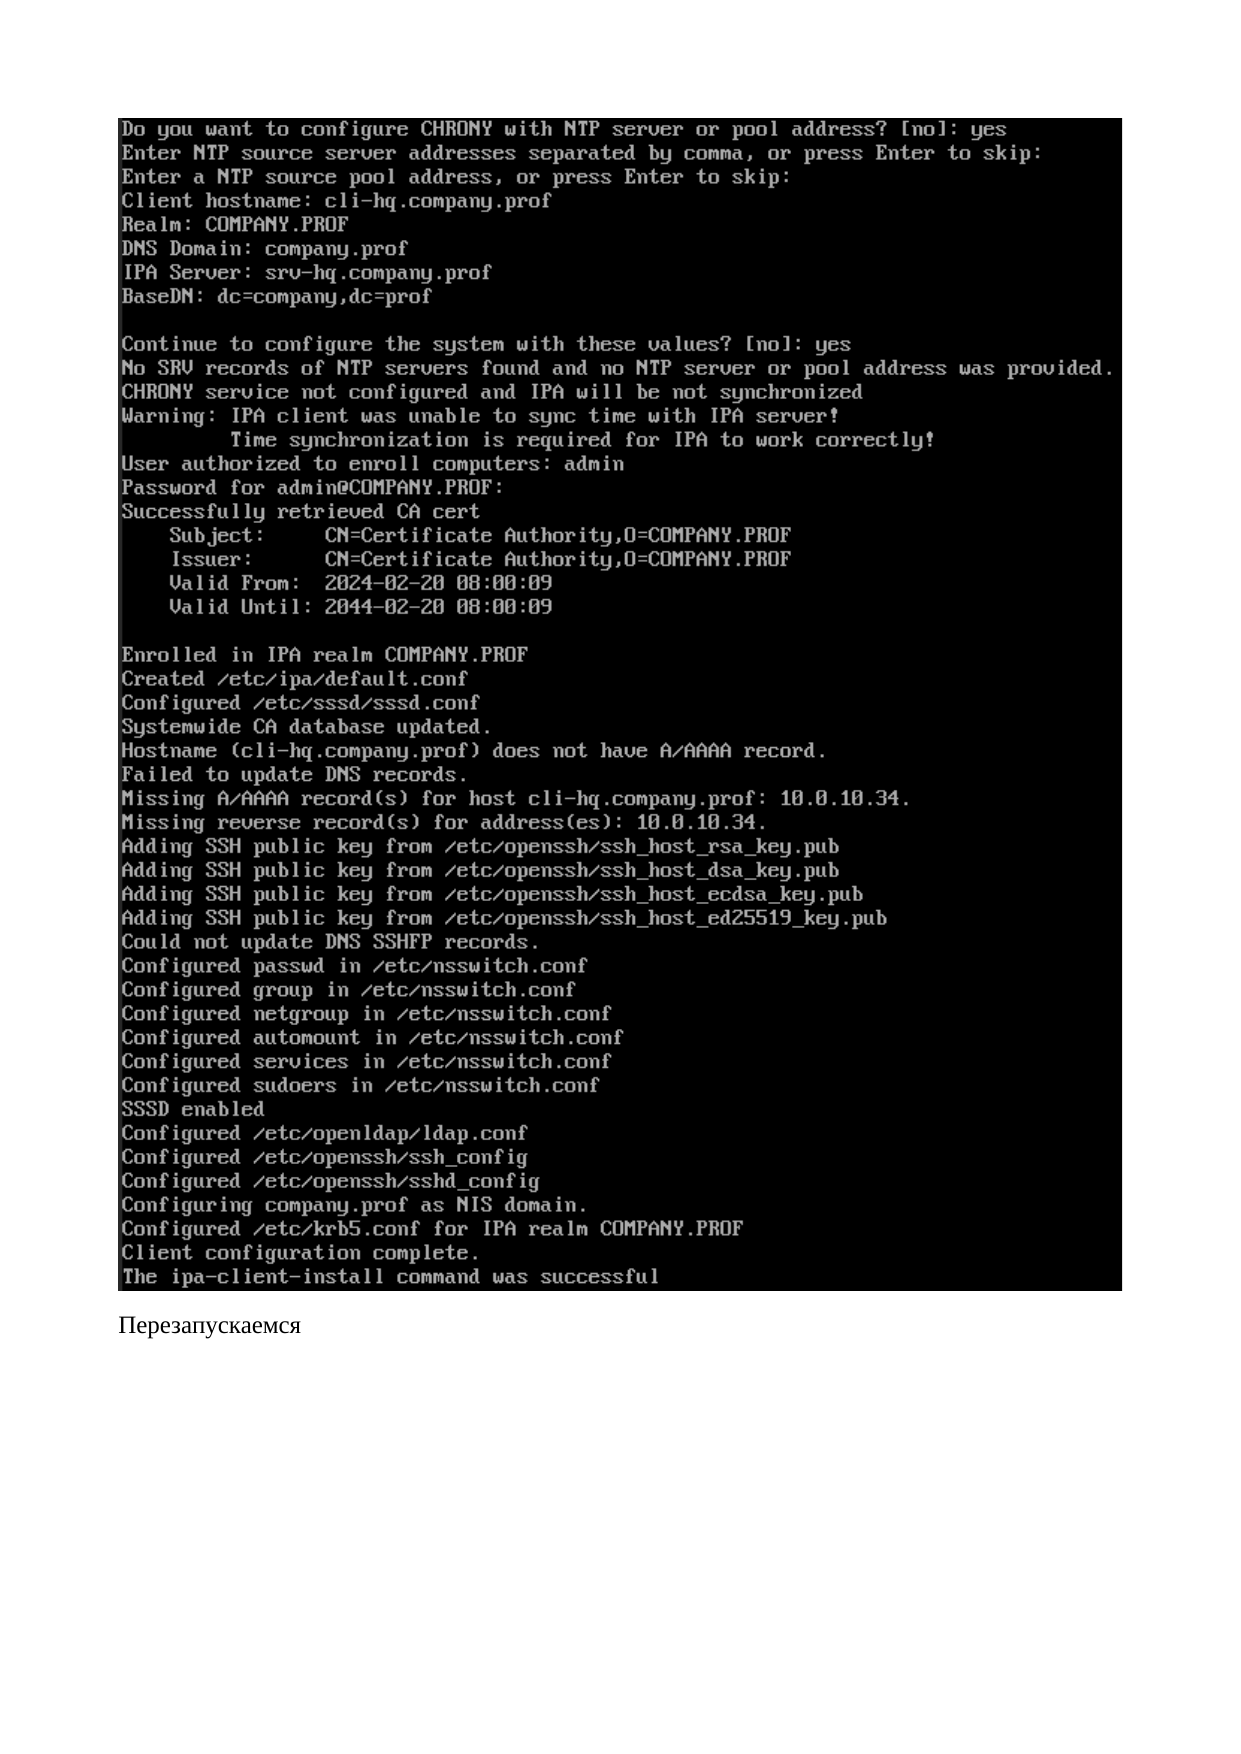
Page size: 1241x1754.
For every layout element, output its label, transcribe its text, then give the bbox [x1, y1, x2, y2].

picture [118, 118, 1123, 1291]
text Перезапускаемся [118, 1310, 1122, 1338]
